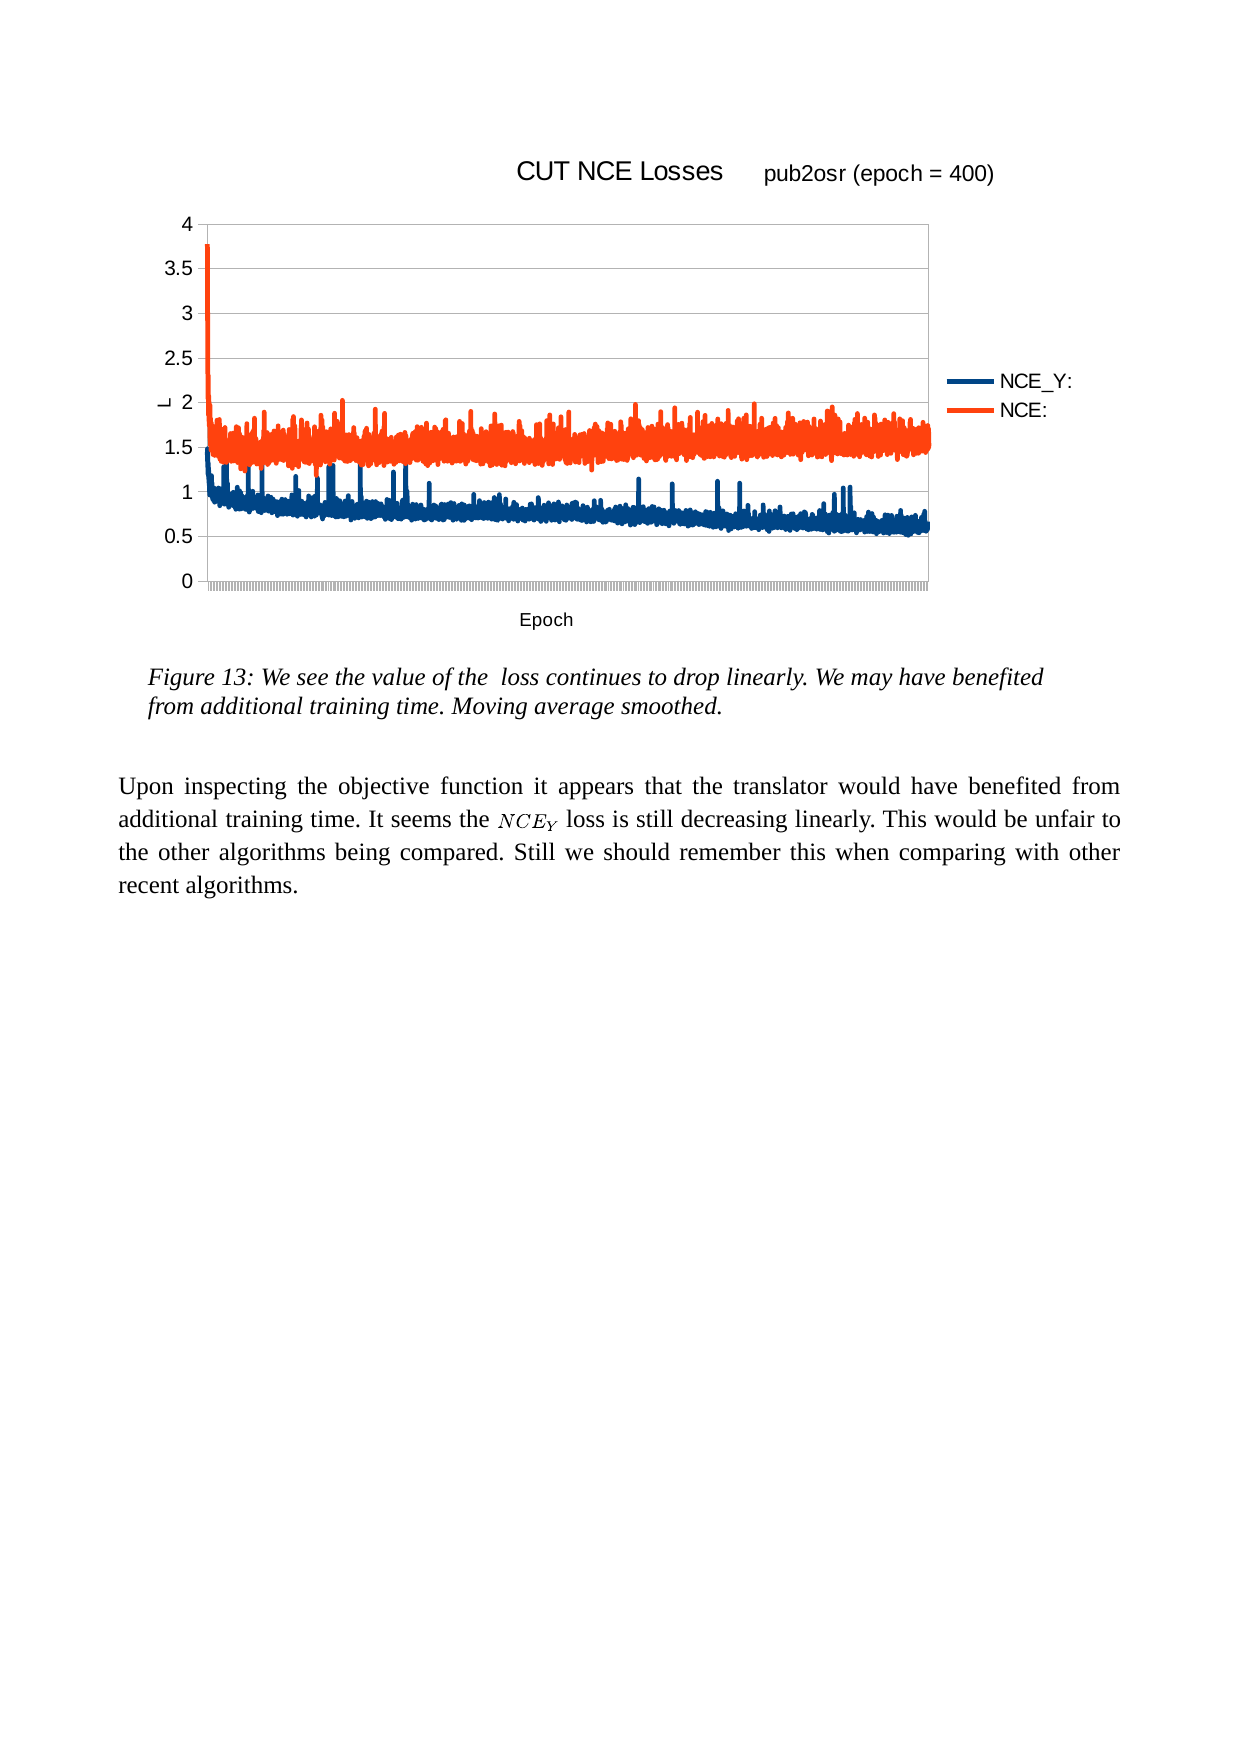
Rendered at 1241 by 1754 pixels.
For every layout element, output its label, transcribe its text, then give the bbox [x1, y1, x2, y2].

text Figure 13: We see the value of the loss continues to drop linearly. We may have benefited from additional training time. Moving average smoothed. [148, 662, 1093, 719]
text Upon inspecting the objective function it appears that the translator would have benefited from additional training time. It seems the loss is still decreasing linearly. This would be unfair to the other algorithms being compared. Still we should remember this when comparing with other recent algorithms. [118, 771, 1122, 899]
